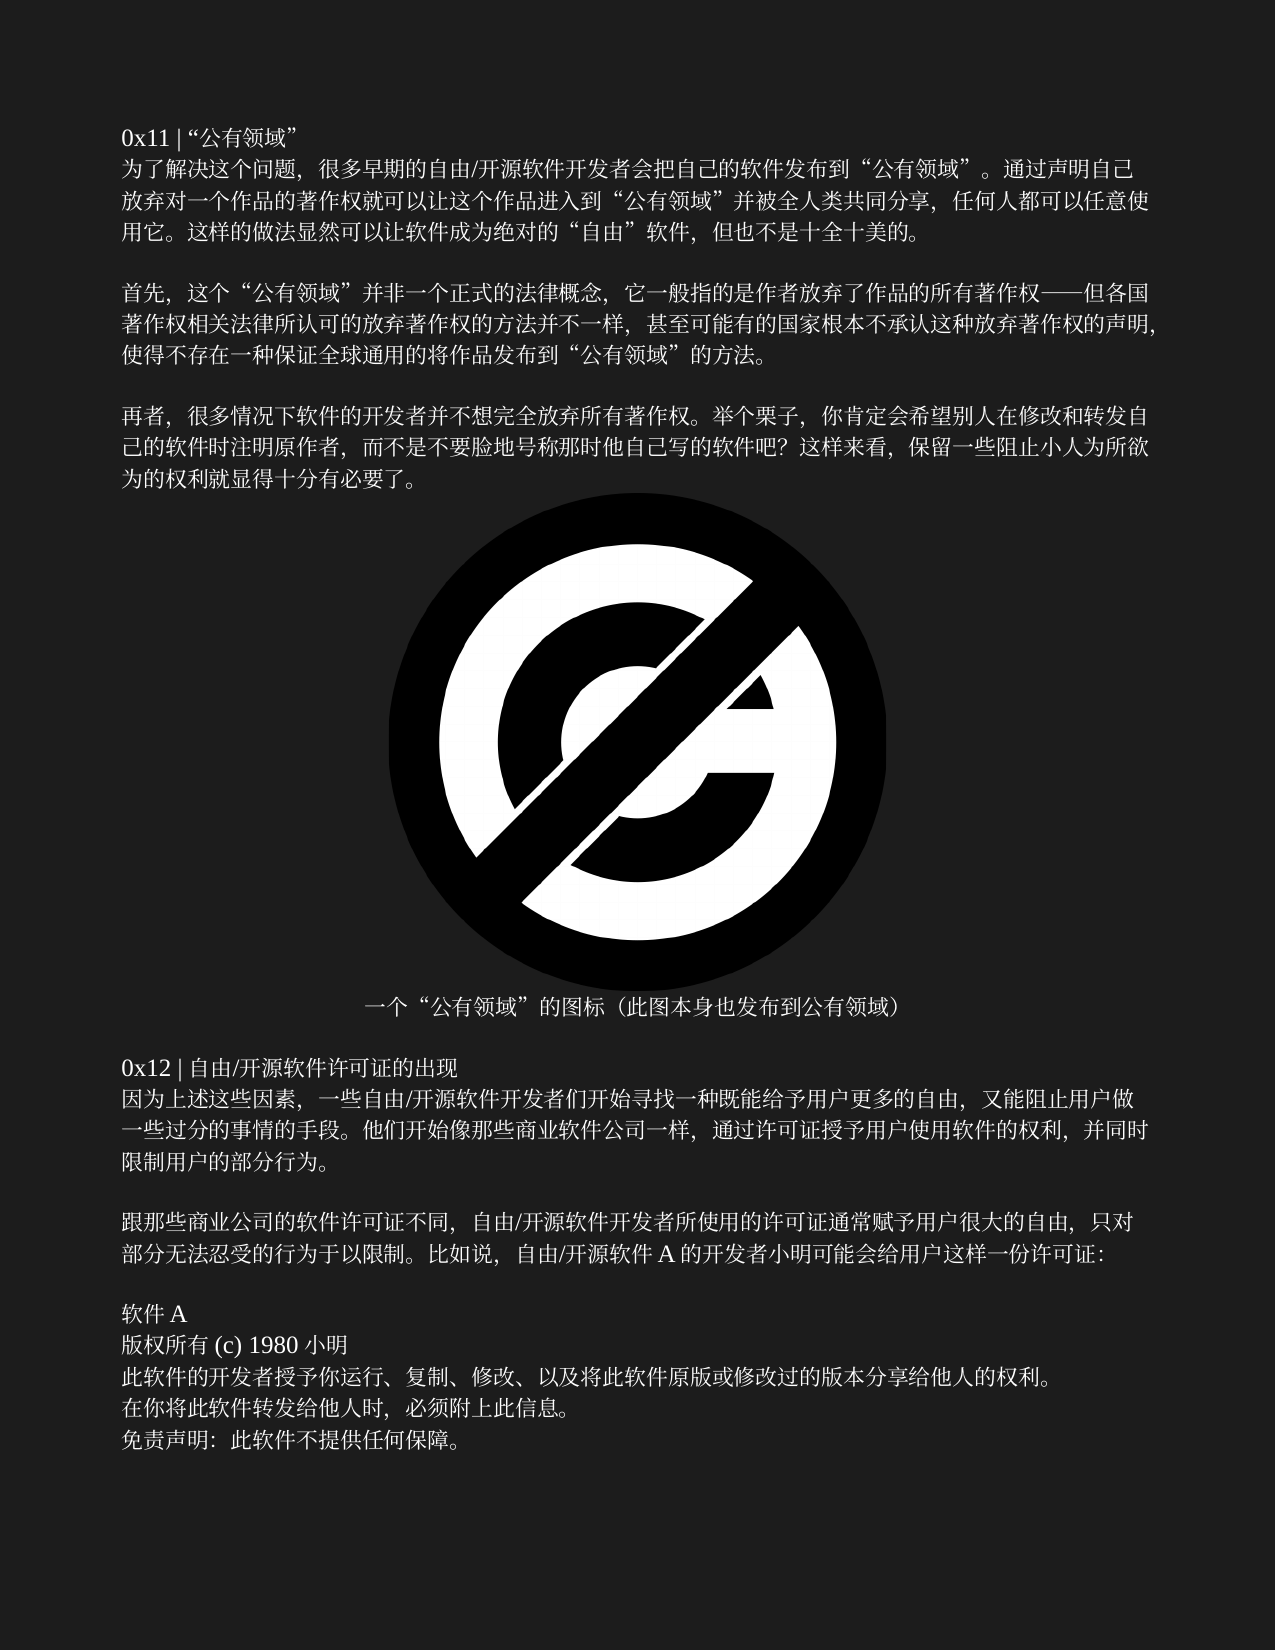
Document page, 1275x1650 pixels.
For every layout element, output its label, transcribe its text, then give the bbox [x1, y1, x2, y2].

text 因为上述这些因素，一些自由/开源软件开发者们开始寻找一种既能给予用户更多的自由，又能阻止用户做一些过分的事情的手段。他们开始像那些商业软件公司一样，通过许可证授予用户使用软件的权利，并同时限制用户的部分行为。 [121, 1082, 1154, 1177]
text 版权所有 (c) 1980 小明 [121, 1328, 1154, 1360]
text 免责声明：此软件不提供任何保障。 [121, 1423, 1154, 1454]
text 在你将此软件转发给他人时，必须附上此信息。 [121, 1391, 1154, 1423]
text 再者，很多情况下软件的开发者并不想完全放弃所有著作权。举个栗子，你肯定会希望别人在修改和转发自己的软件时注明原作者，而不是不要脸地号称那时他自己写的软件吧？这样来看，保留一些阻止小人为所欲为的权利就显得十分有必要了。 [121, 399, 1154, 493]
text 0x12 | 自由/开源软件许可证的出现 [121, 1051, 1154, 1082]
text 此软件的开发者授予你运行、复制、修改、以及将此软件原版或修改过的版本分享给他人的权利。 [121, 1360, 1154, 1391]
text 0x11 | “公有领域” [121, 121, 1154, 153]
text 软件A [121, 1297, 1154, 1328]
text 首先，这个“公有领域”并非一个正式的法律概念，它一般指的是作者放弃了作品的所有著作权——但各国著作权相关法律所认可的放弃著作权的方法并不一样，甚至可能有的国家根本不承认这种放弃著作权的声明，使得不存在一种保证全球通用的将作品发布到“公有领域”的方法。 [121, 276, 1154, 370]
text 跟那些商业公司的软件许可证不同，自由/开源软件开发者所使用的许可证通常赋予用户很大的自由，只对部分无法忍受的行为于以限制。比如说，自由/开源软件A的开发者小明可能会给用户这样一份许可证： [121, 1205, 1154, 1268]
text 一个“公有领域”的图标（此图本身也发布到公有领域） [121, 493, 1154, 1022]
picture [388, 493, 887, 991]
text 为了解决这个问题，很多早期的自由/开源软件开发者会把自己的软件发布到“公有领域”。通过声明自己放弃对一个作品的著作权就可以让这个作品进入到“公有领域”并被全人类共同分享，任何人都可以任意使用它。这样的做法显然可以让软件成为绝对的“自由”软件，但也不是十全十美的。 [121, 153, 1154, 247]
